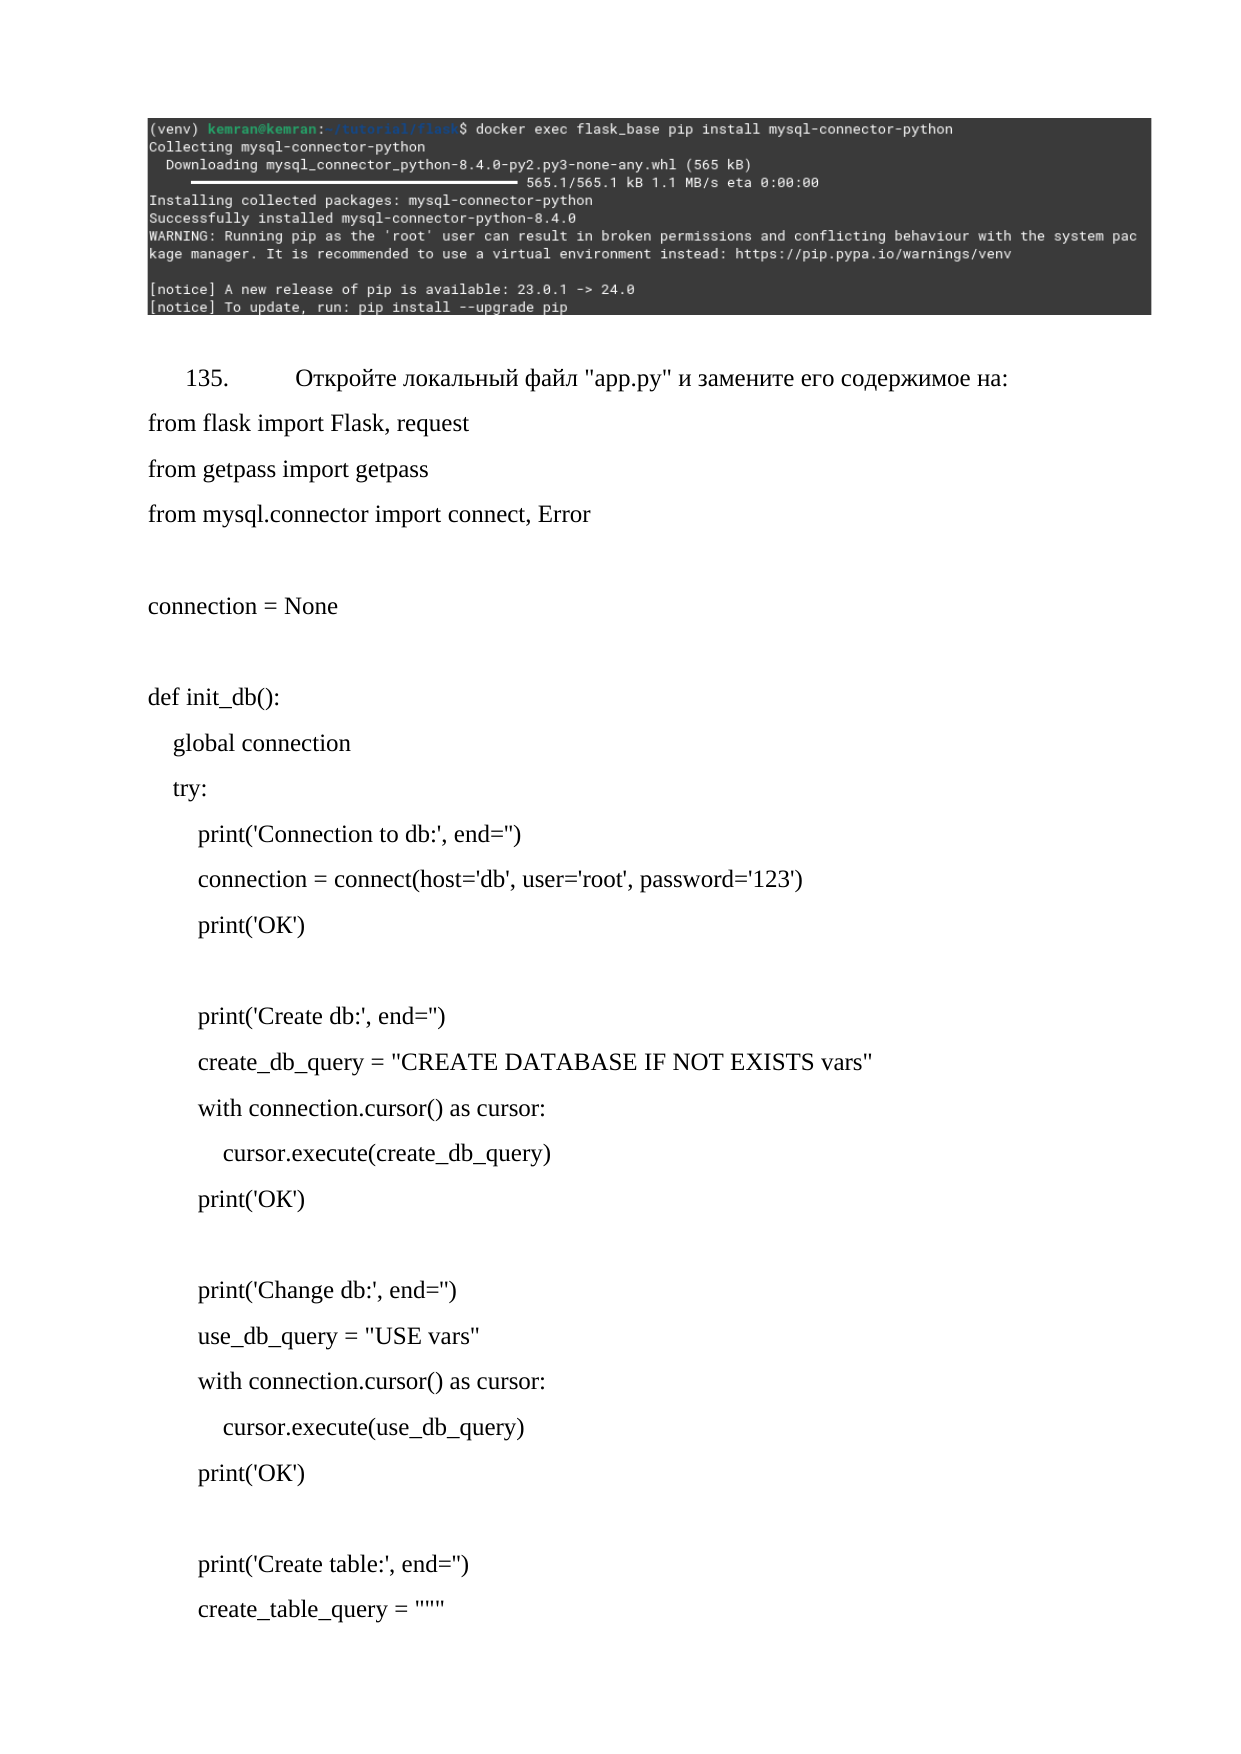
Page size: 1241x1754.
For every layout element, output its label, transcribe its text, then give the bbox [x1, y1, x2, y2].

text create_table_query = """ [148, 1594, 1152, 1623]
picture [147, 118, 1152, 315]
text print('ОК') [148, 1184, 1152, 1213]
list Откройте локальный файл "app.py" и замените его содержимое на: [185, 363, 1152, 391]
text print('ОК') [148, 1458, 1152, 1486]
text print('Connection to db:', end='') [148, 819, 1152, 848]
text with connection.cursor() as cursor: [148, 1366, 1152, 1395]
text print('Create table:', end='') [148, 1549, 1152, 1578]
text def init_db(): [148, 682, 1152, 711]
text print('Change db:', end='') [148, 1275, 1152, 1304]
text use_db_query = "USE vars" [148, 1321, 1152, 1349]
text cursor.execute(use_db_query) [148, 1412, 1152, 1441]
text global connection [148, 728, 1152, 756]
text from getpass import getpass [148, 454, 1152, 483]
text connection = None [148, 591, 1152, 619]
text print('Create db:', end='') [148, 1001, 1152, 1030]
text try: [148, 773, 1152, 802]
text create_db_query = "CREATE DATABASE IF NOT EXISTS vars" [148, 1047, 1152, 1076]
text with connection.cursor() as cursor: [148, 1093, 1152, 1121]
text from mysql.connector import connect, Error [148, 499, 1152, 528]
text from flask import Flask, request [148, 408, 1152, 437]
text connection = connect(host='db', user='root', password='123') [148, 864, 1152, 893]
text cursor.execute(create_db_query) [148, 1138, 1152, 1167]
text print('ОК') [148, 910, 1152, 939]
